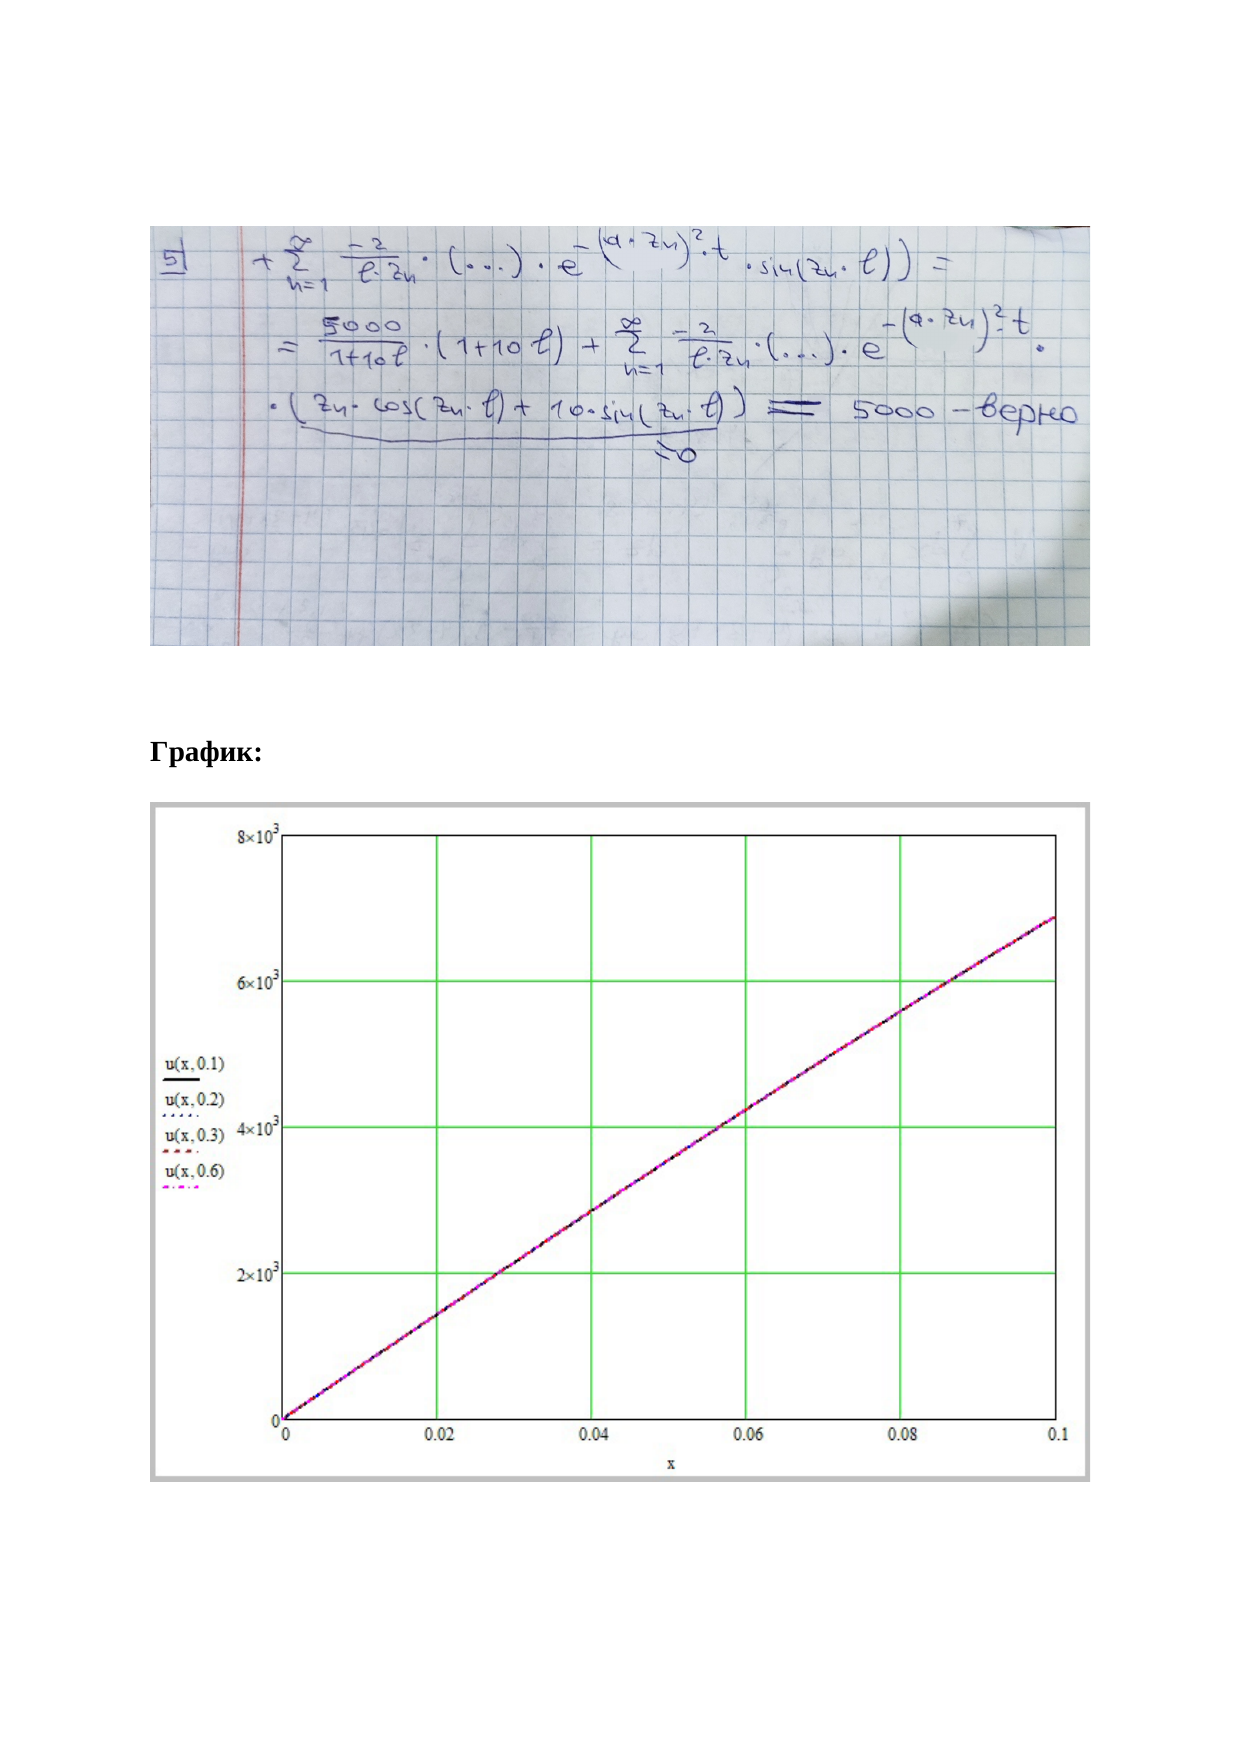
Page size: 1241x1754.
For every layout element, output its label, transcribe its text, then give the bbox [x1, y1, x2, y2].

picture [150, 802, 1091, 1482]
text График: [150, 734, 1090, 767]
picture [150, 226, 1091, 646]
